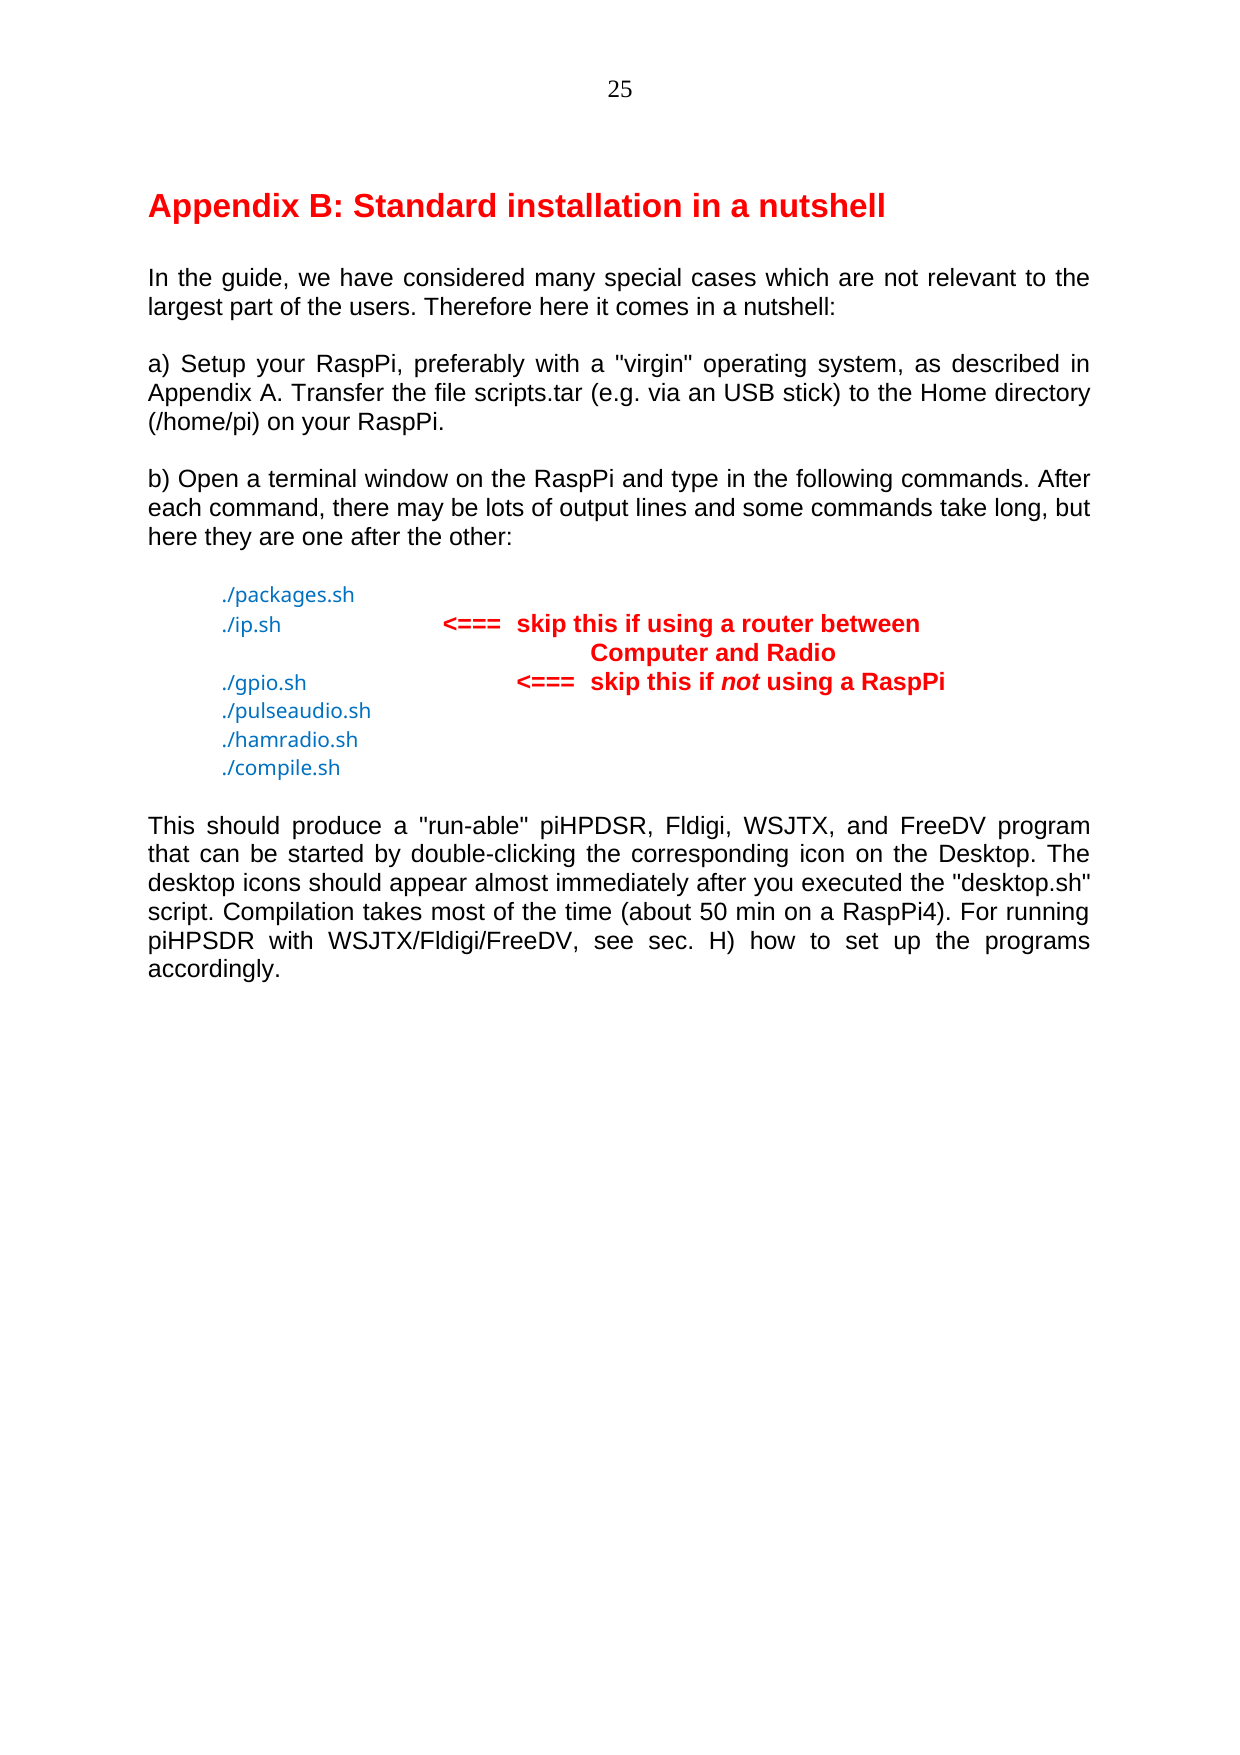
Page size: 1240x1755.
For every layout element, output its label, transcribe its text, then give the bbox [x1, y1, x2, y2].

text ./hamradio.sh [148, 725, 1092, 753]
text ./compile.sh [148, 753, 1092, 782]
text This should produce a "run-able" piHPDSR, Fldigi, WSJTX, and FreeDV program that can be started by double-clicking the corresponding icon on the Desktop. The desktop icons should appear almost immediately after you executed the "desktop.sh" script. Compilation takes most of the time (about 50 min on a RaspPi4). For running piHPSDR with WSJTX/Fldigi/FreeDV, see sec. H) how to set up the programs accordingly. [148, 811, 1092, 983]
text ./pulseaudio.sh [148, 697, 1092, 725]
text Appendix B: Standard installation in a nutshell [148, 186, 1092, 224]
text In the guide, we have considered many special cases which are not relevant to the largest part of the users. Therefore here it comes in a nutshell: [148, 263, 1092, 320]
text ./ip.sh <=== skip this if using a router between [148, 609, 1092, 638]
text ./packages.sh [148, 579, 1092, 609]
text ./gpio.sh <=== skip this if not using a RaspPi [148, 667, 1092, 697]
text a) Setup your RaspPi, preferably with a "virgin" operating system, as described in Appendix A. Transfer the file scripts.tar (e.g. via an USB stick) to the Home directory (/home/pi) on your RaspPi. [148, 349, 1092, 435]
text Computer and Radio [148, 638, 1092, 667]
text b) Open a terminal window on the RaspPi and type in the following commands. After each command, there may be lots of output lines and some commands take long, but here they are one after the other: [148, 464, 1092, 550]
